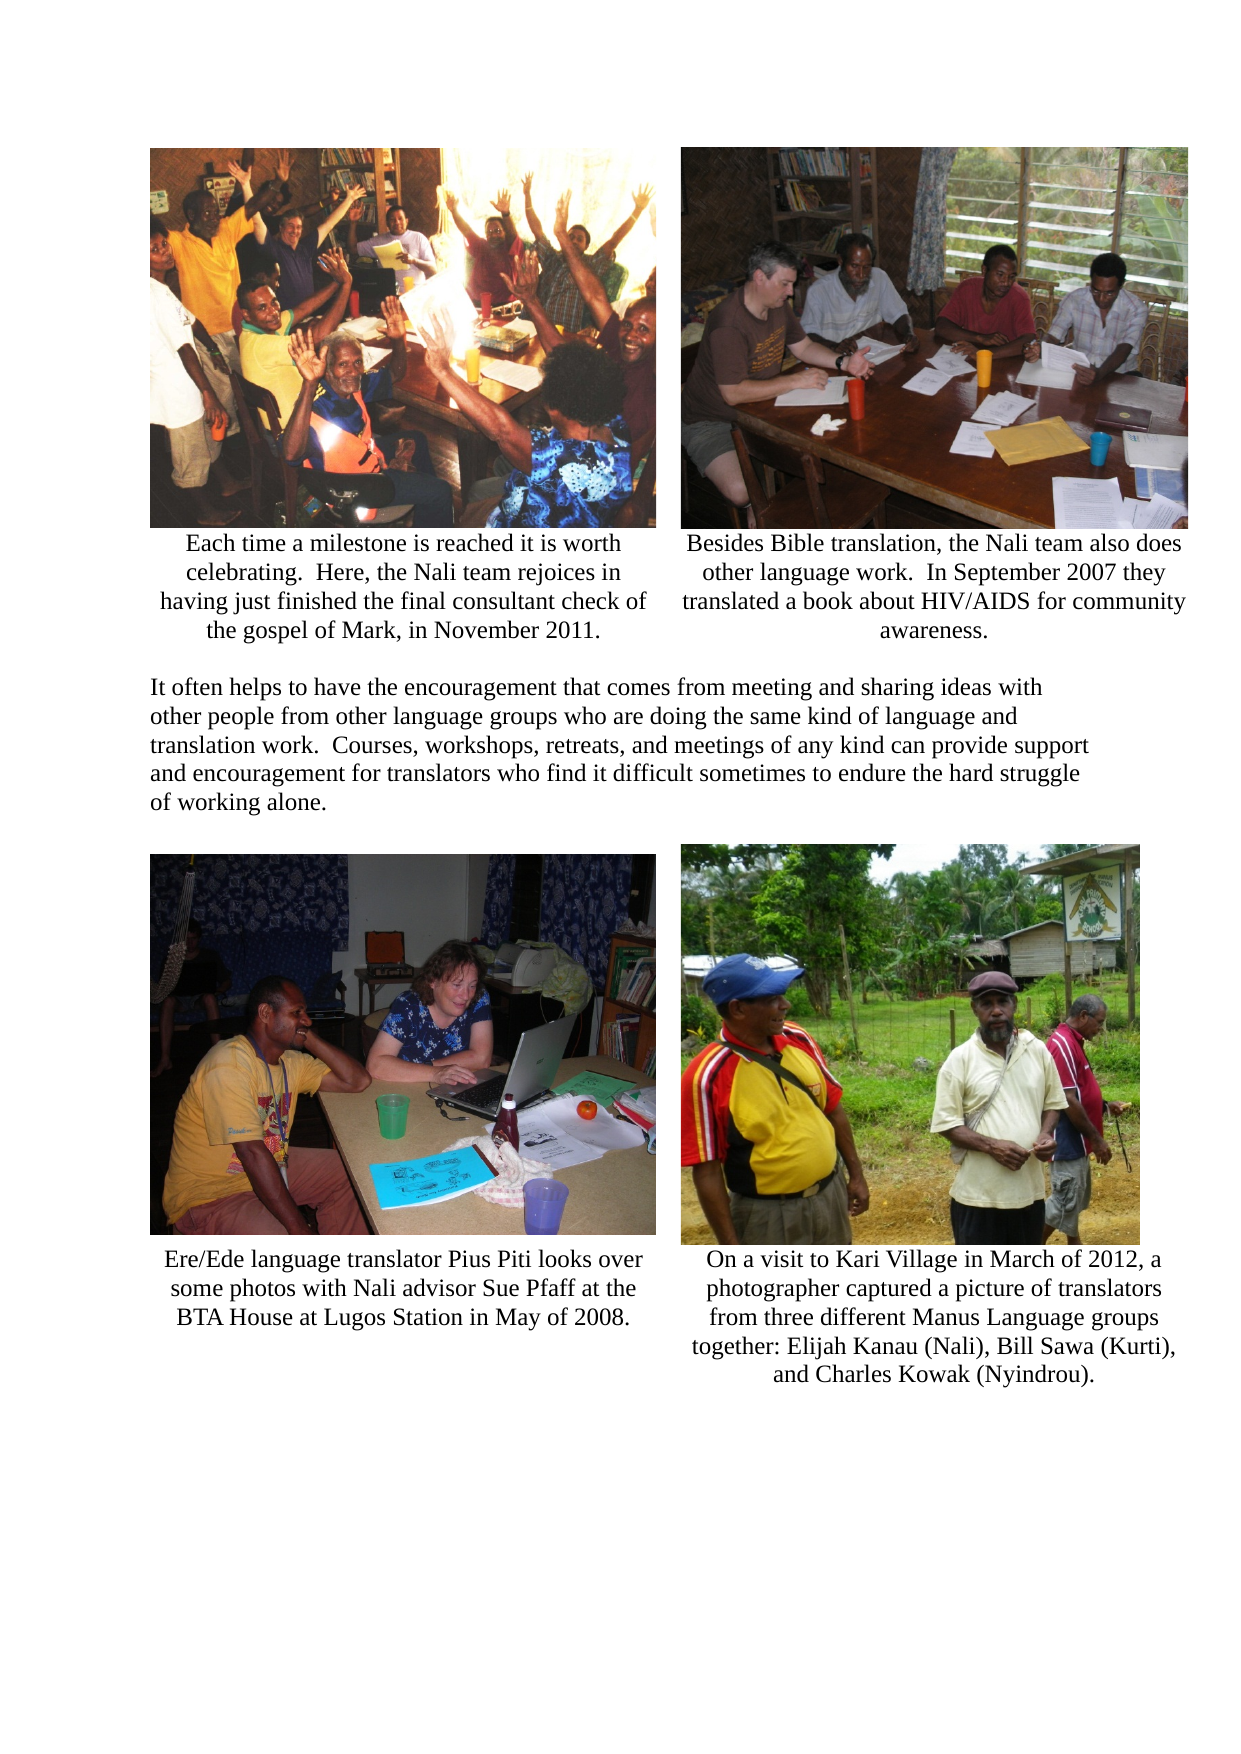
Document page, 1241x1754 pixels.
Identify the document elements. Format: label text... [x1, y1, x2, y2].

text It often helps to have the encouragement that comes from meeting and sharing ideas with other people from other language groups who are doing the same kind of language and translation work. Courses, workshops, retreats, and meetings of any kind can provide support and encouragement for translators who find it difficult sometimes to endure the hard struggle of working alone. [150, 672, 1090, 816]
picture [150, 854, 656, 1235]
table_cell Ere/Ede language translator Pius Piti looks over some photos with Nali advisor Sue Pfaff at the BTA House at Lugos Station in May of 2008. [138, 1245, 669, 1388]
picture [150, 148, 657, 528]
table_header [1189, 147, 1199, 528]
table_header [1140, 845, 1199, 1244]
picture [680, 147, 1189, 529]
table_header [138, 845, 669, 1244]
table_cell Each time a milestone is reached it is worth celebrating. Here, the Nali team rejoices in having just finished the final consultant check of the gospel of Mark, in November 2011. [138, 529, 669, 643]
picture [680, 844, 1140, 1245]
table_header [138, 147, 669, 528]
table_cell Besides Bible translation, the Nali team also does other language work. In September 2007 they translated a book about HIV/AIDS for community awareness. [669, 529, 1199, 643]
table_header [669, 845, 680, 1244]
table_cell On a visit to Kari Village in March of 2012, a photographer captured a picture of translators from three different Manus Language groups together: Elijah Kanau (Nali), Bill Sawa (Kurti), and Charles Kowak (Nyindrou). [669, 1245, 1199, 1388]
table_header [669, 147, 680, 528]
